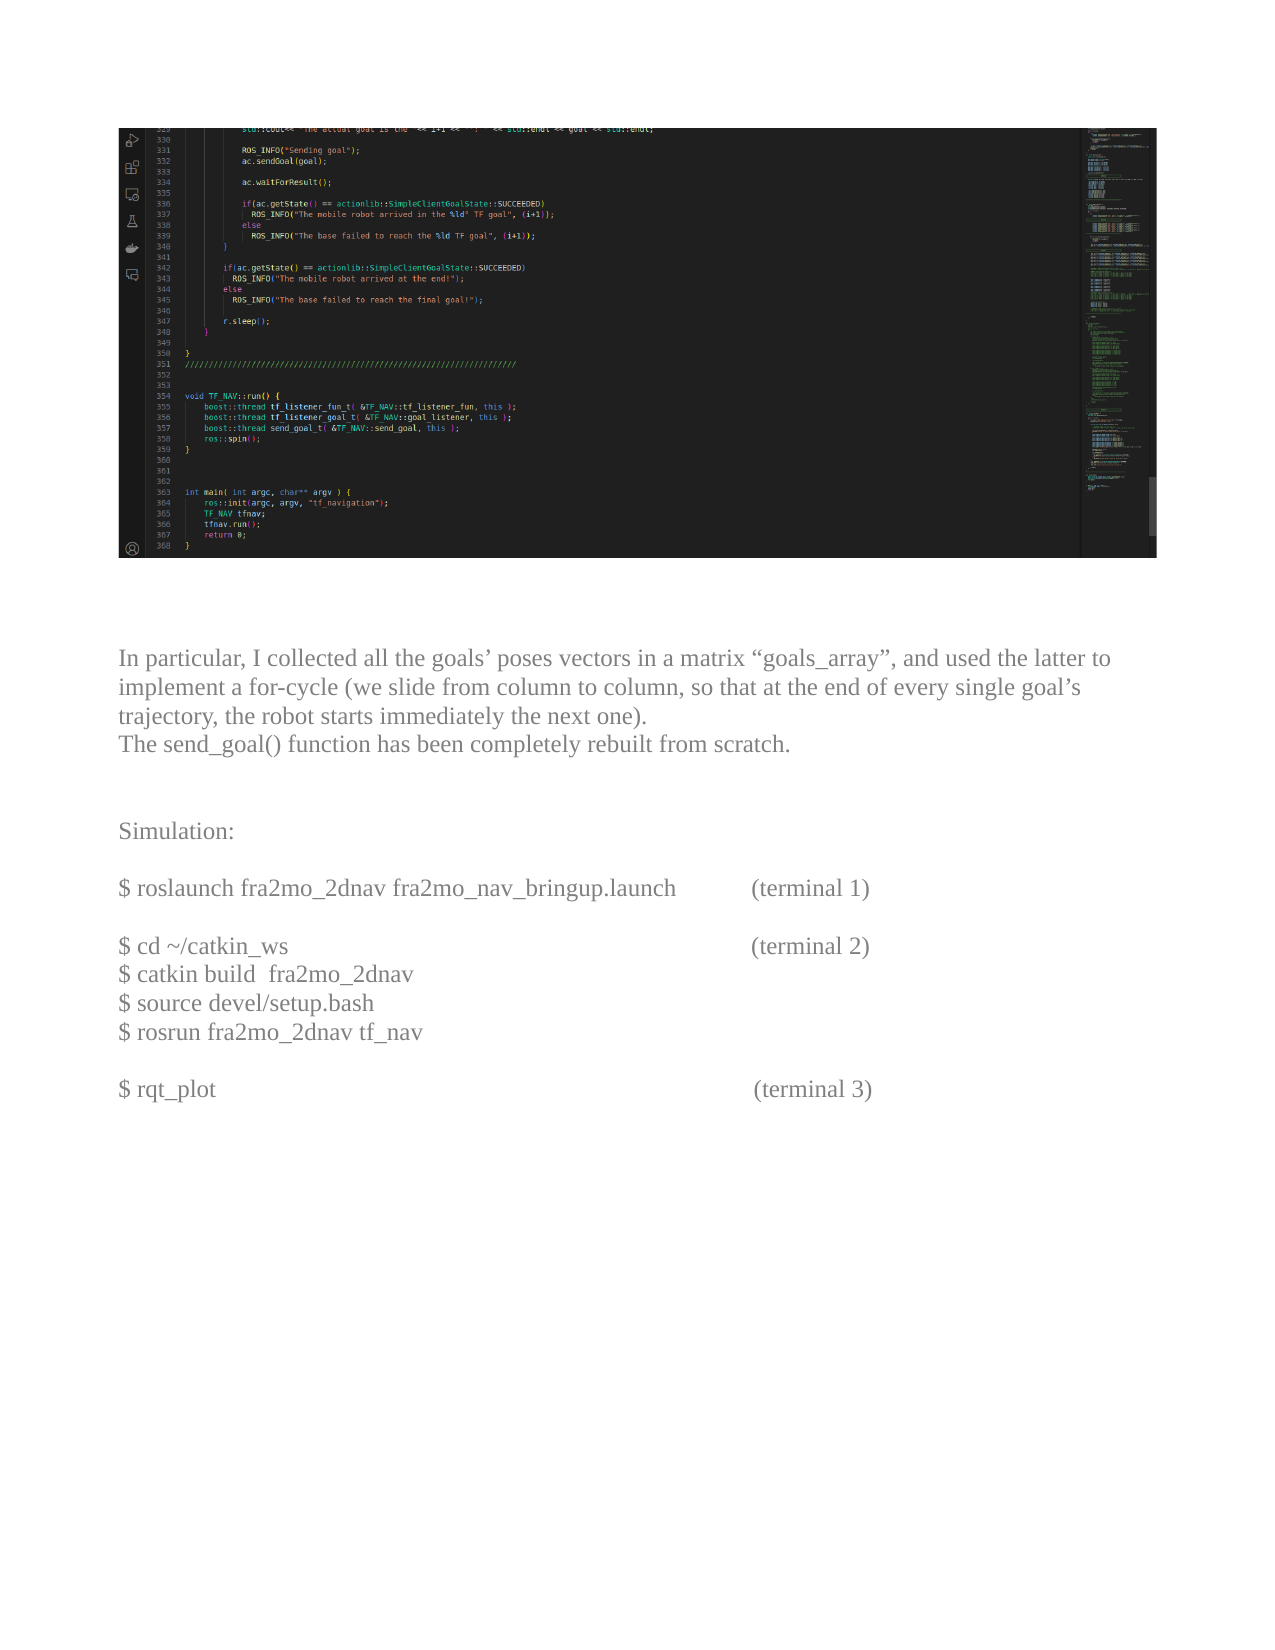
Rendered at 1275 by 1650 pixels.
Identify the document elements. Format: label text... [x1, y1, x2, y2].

text $ rqt_plot (terminal 3) [118, 1074, 1157, 1103]
text $ rosrun fra2mo_2dnav tf_nav [118, 1017, 1157, 1046]
text $ cd ~/catkin_ws (terminal 2) [118, 931, 1157, 959]
text $ source devel/setup.bash [118, 988, 1157, 1017]
text $ catkin build fra2mo_2dnav [118, 959, 1157, 988]
text The send_goal() function has been completely rebuilt from scratch. [118, 729, 1157, 758]
text In particular, I collected all the goals’ poses vectors in a matrix “goals_array”, and used the latter to implement a for-cycle (we slide from column to column, so that at the end of every single goal’s trajectory, the robot starts immediately the next one). [118, 643, 1157, 729]
picture [118, 128, 1157, 558]
text Simulation: [118, 816, 1157, 844]
text $ roslaunch fra2mo_2dnav fra2mo_nav_bringup.launch (terminal 1) [118, 873, 1157, 902]
